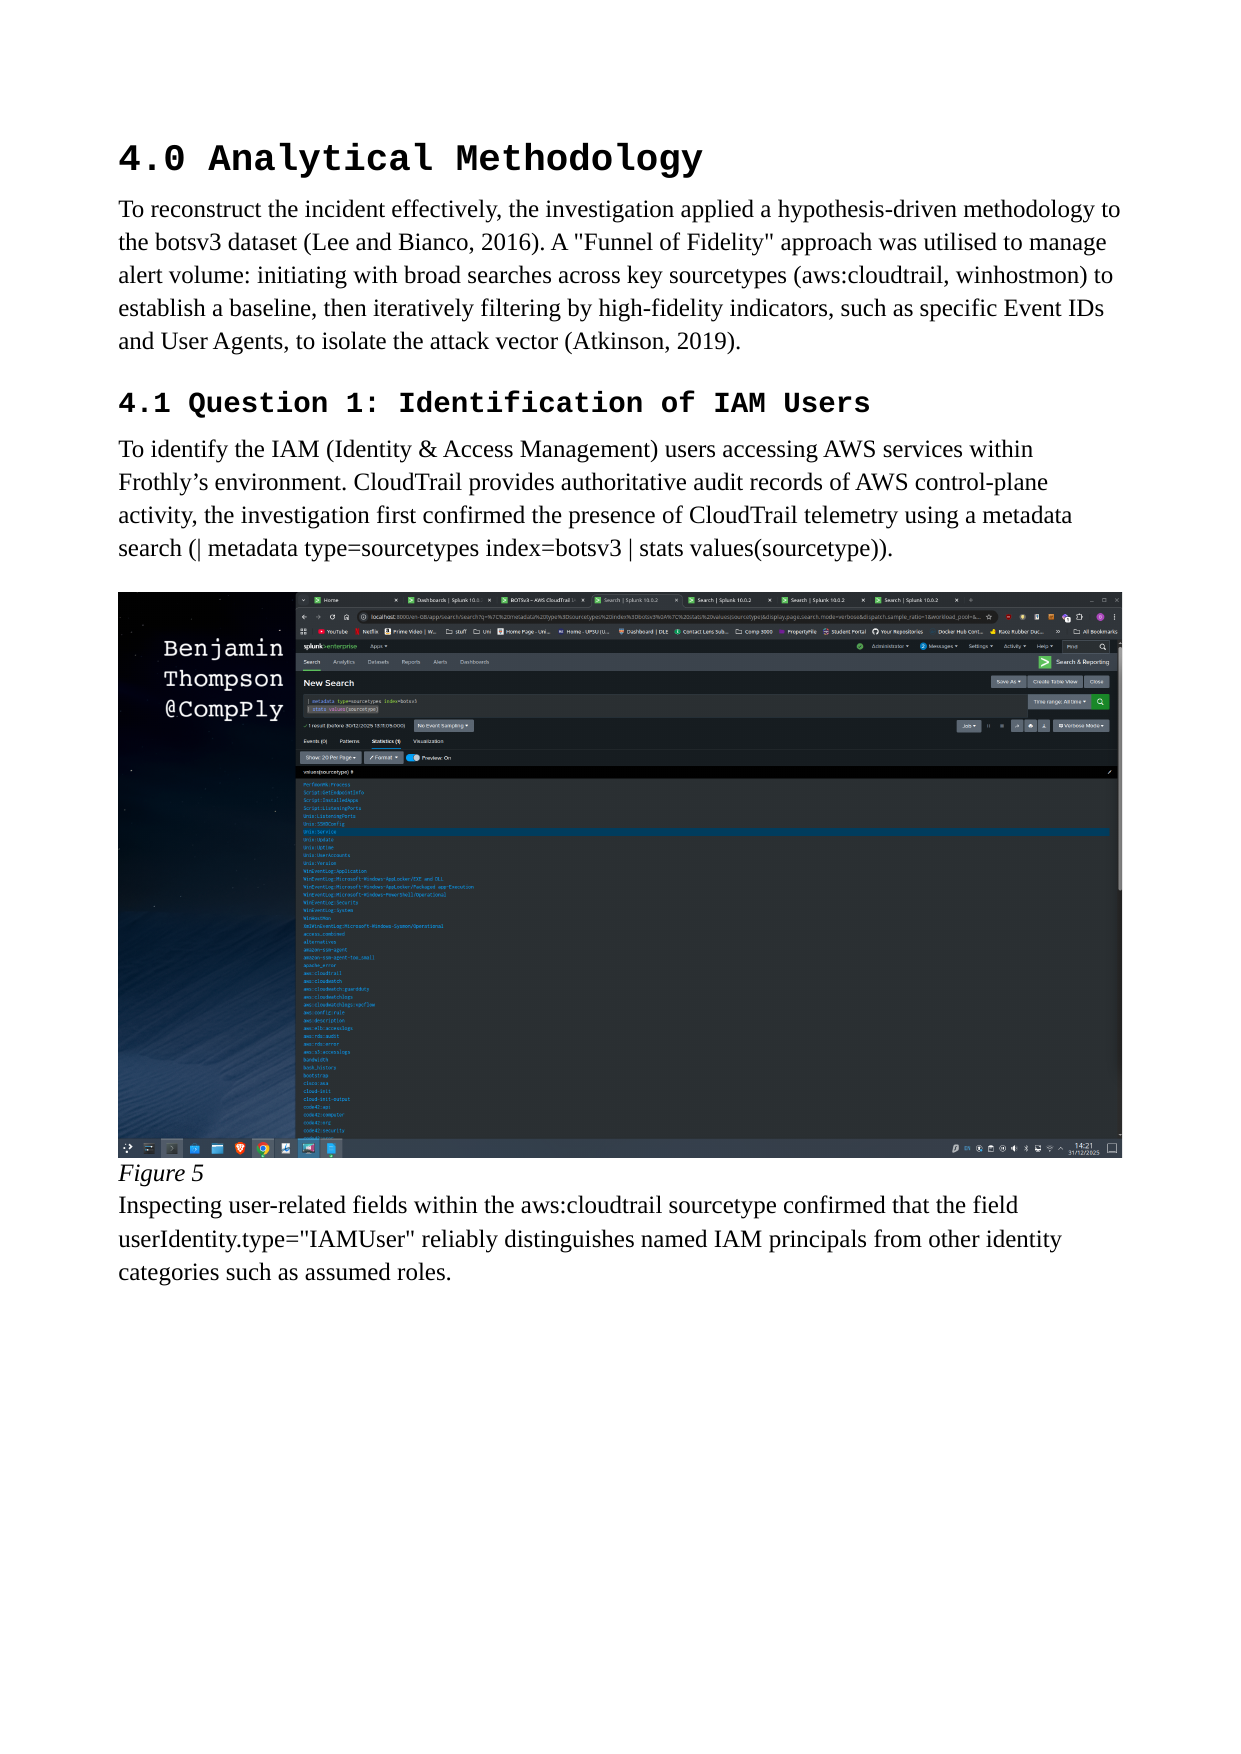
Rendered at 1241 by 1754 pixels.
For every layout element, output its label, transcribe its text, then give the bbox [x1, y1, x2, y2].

text Inspecting user-related fields within the aws:cloudtrail sourcetype confirmed that the field userIdentity.type="IAMUser" reliably distinguishes named IAM principals from other identity categories such as assumed roles. [118, 1186, 1122, 1285]
text To identify the IAM (Identity & Access Management) users accessing AWS services within Frothly’s environment. CloudTrail provides authoritative audit records of AWS control-plane activity, the investigation first confirmed the presence of CloudTrail telemetry using a metadata search (| metadata type=sourcetypes index=botsv3 | stats values(sourcetype)). [118, 434, 1122, 562]
subtitle 4.0 Analytical Methodology [118, 139, 1122, 181]
picture [118, 592, 1123, 1158]
text [118, 580, 1122, 592]
text To reconstruct the incident effectively, the investigation applied a hypothesis-driven methodology to the botsv3 dataset (Lee and Bianco, 2016). A "Funnel of Fidelity" approach was utilised to manage alert volume: initiating with broad searches across key sourcetypes (aws:cloudtrail, winhostmon) to establish a baseline, then iteratively filtering by high-fidelity indicators, such as specific Event IDs and User Agents, to isolate the attack vector (Atkinson, 2019). [118, 194, 1122, 355]
subtitle 4.1 Question 1: Identification of IAM Users [118, 388, 1122, 421]
text Figure 5 [118, 1158, 1122, 1186]
